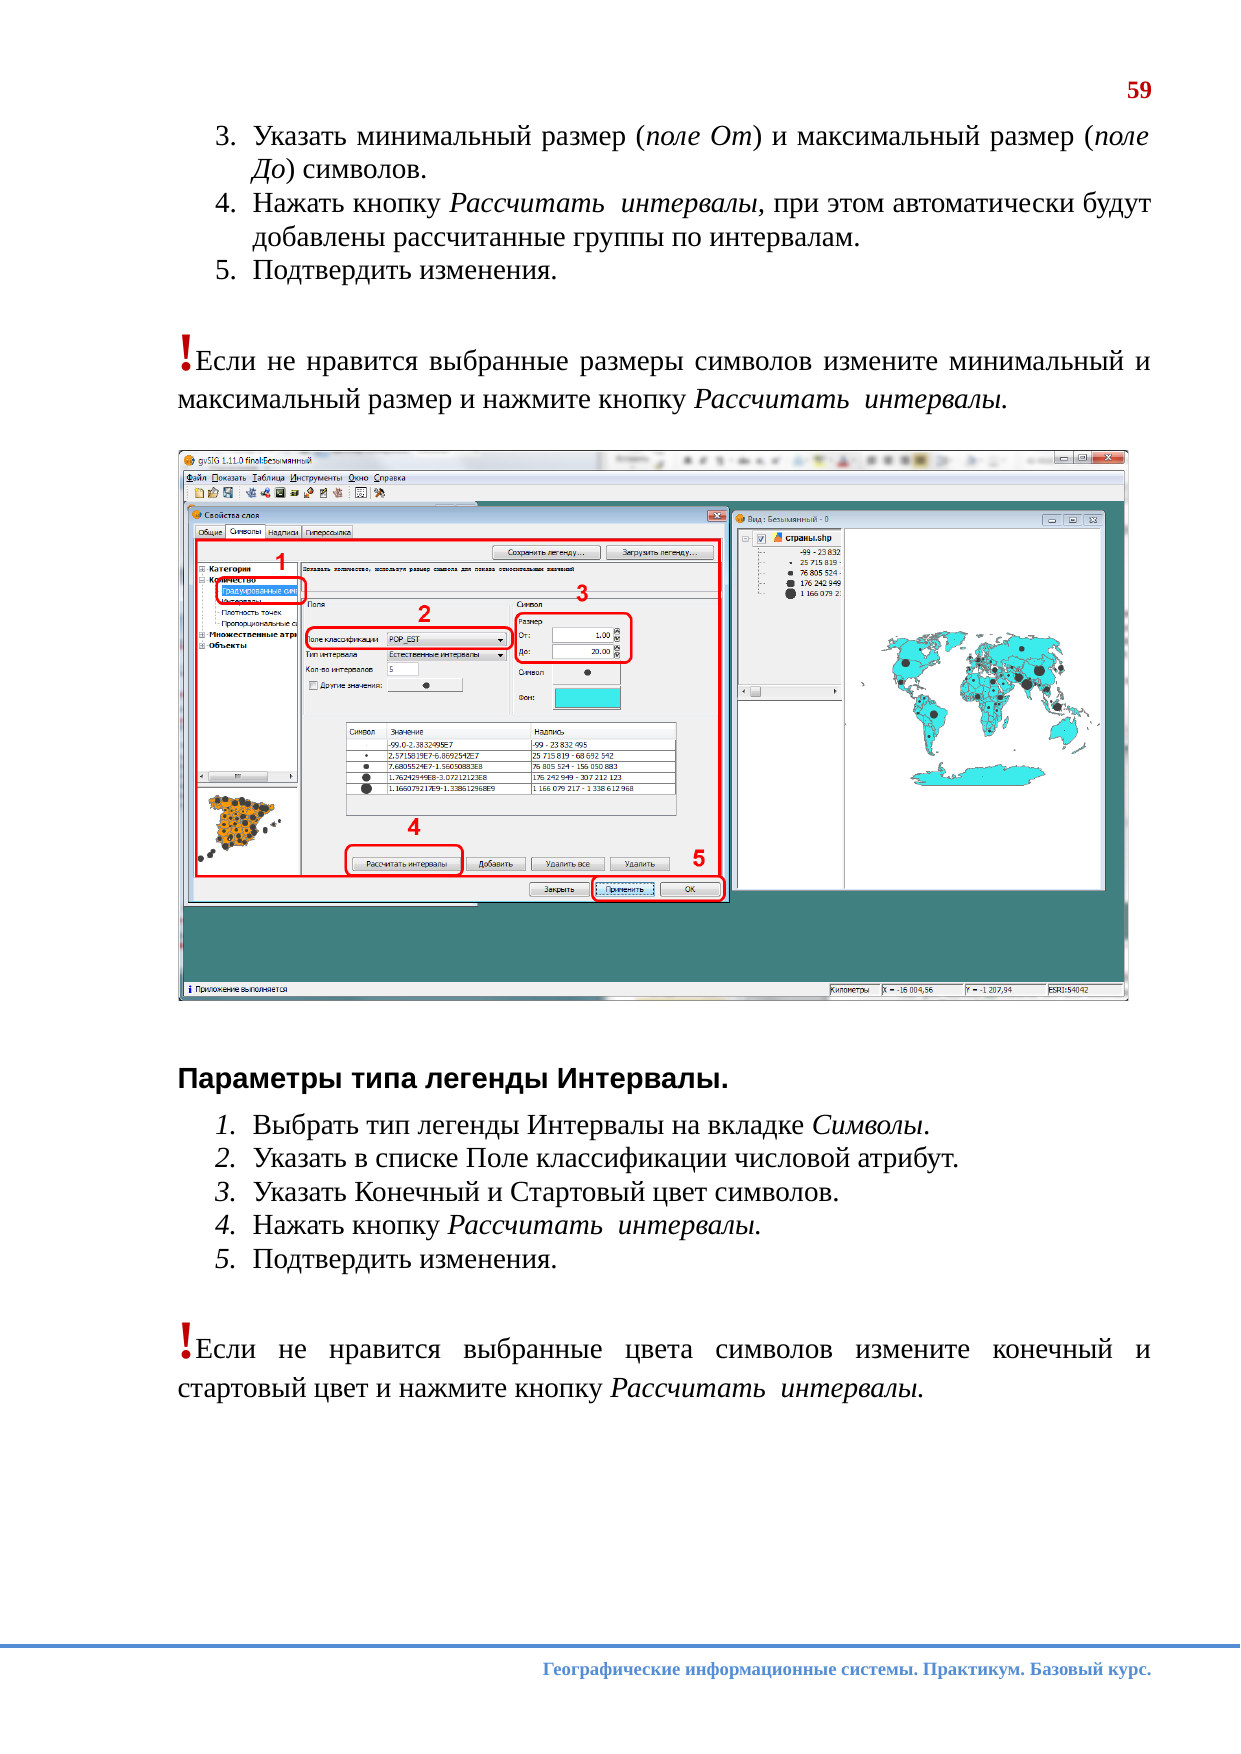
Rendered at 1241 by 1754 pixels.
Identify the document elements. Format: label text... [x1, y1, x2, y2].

text !Если не нравится выбранные размеры символов измените минимальный и максимальный размер и нажмите кнопку Рассчитать интервалы. [177, 319, 1152, 415]
list Подтвердить изменения. [215, 1241, 1152, 1274]
picture [178, 450, 1129, 1001]
list Указать в списке Поле классификации числовой атрибут. [215, 1140, 1152, 1174]
list Подтвердить изменения. [215, 252, 1152, 286]
text !Если не нравится выбранные цвета символов измените конечный и стартовый цвет и нажмите кнопку Рассчитать интервалы. [177, 1308, 1152, 1404]
list Указать минимальный размер (поле От) и максимальный размер (поле До) символов. [215, 118, 1152, 185]
list Нажать кнопку Рассчитать интервалы, при этом автоматически будут добавлены рассчитанные группы по интервалам. [215, 185, 1152, 252]
list Указать Конечный и Стартовый цвет символов. [215, 1174, 1152, 1207]
subtitle Параметры типа легенды Интервалы. [177, 1061, 1152, 1094]
list Нажать кнопку Рассчитать интервалы. [215, 1207, 1152, 1241]
list Выбрать тип легенды Интервалы на вкладке Символы. [215, 1107, 1152, 1140]
